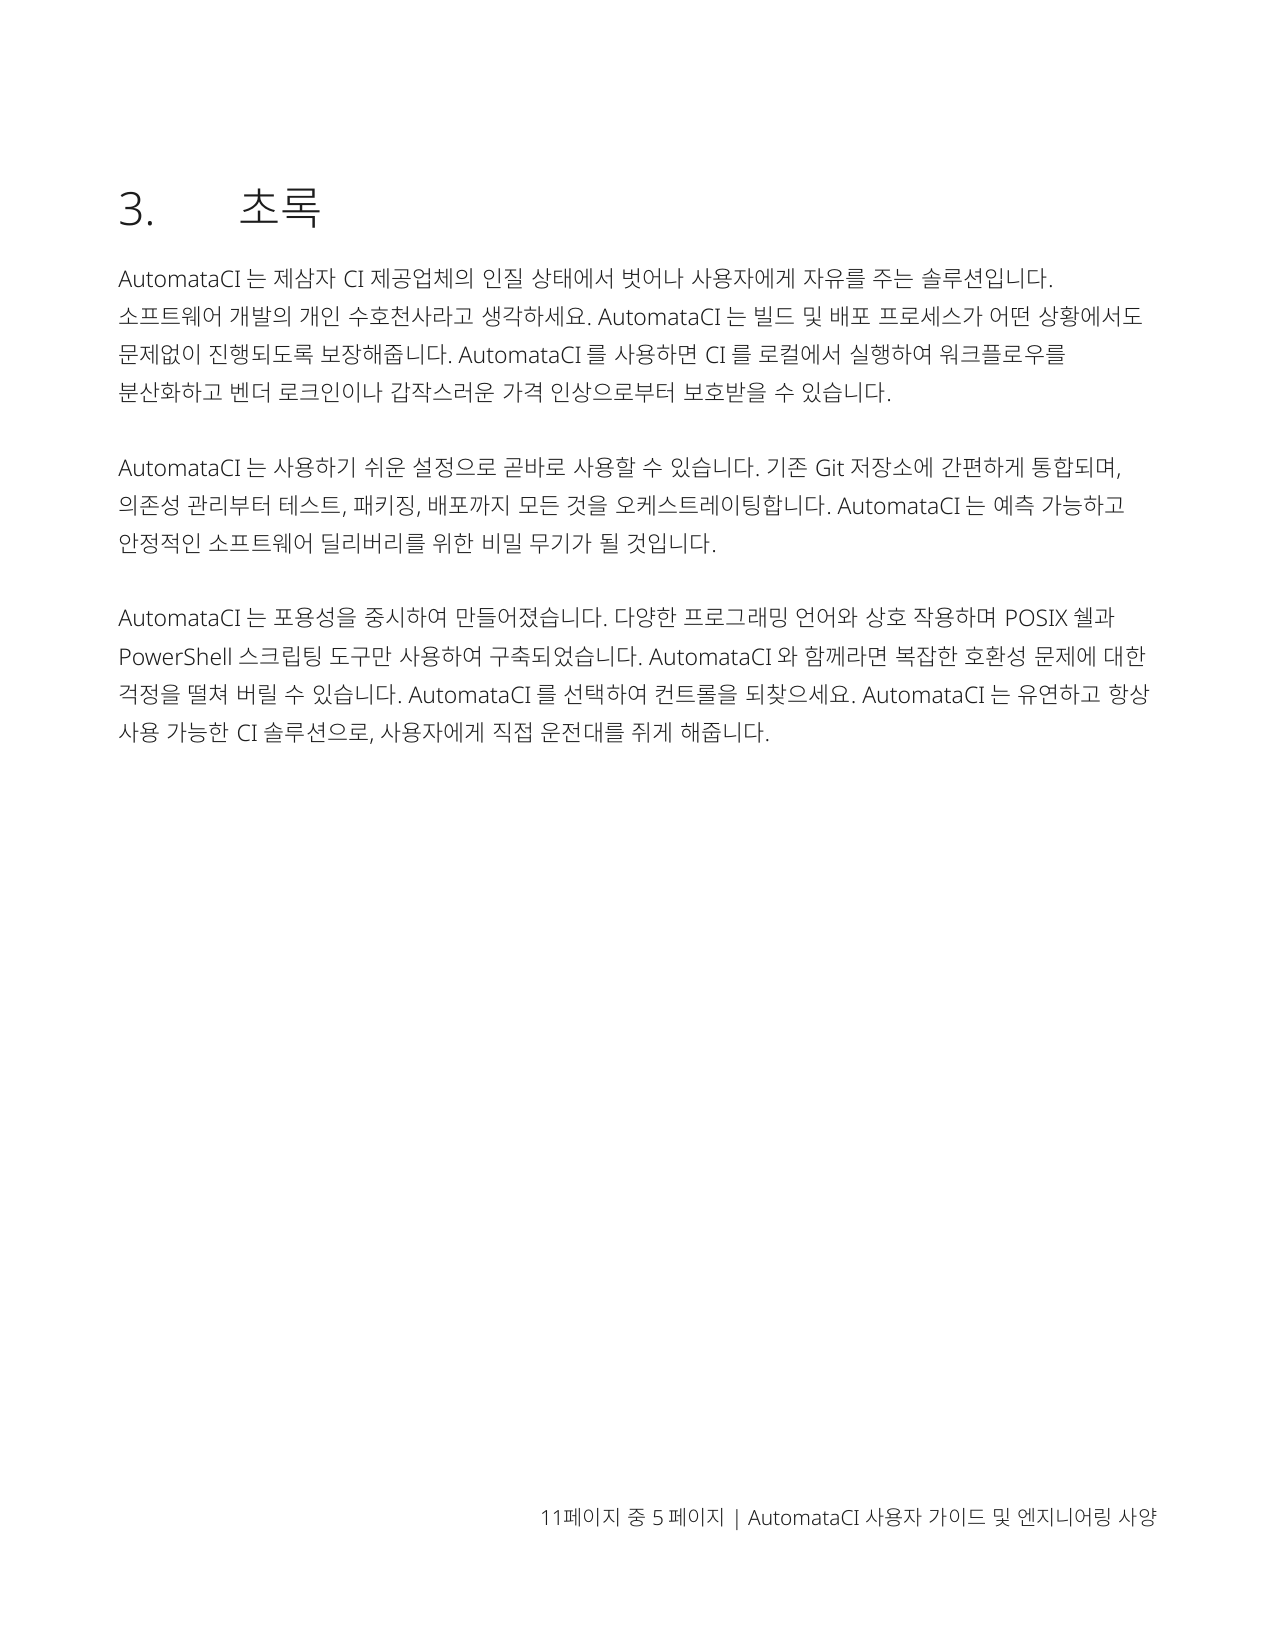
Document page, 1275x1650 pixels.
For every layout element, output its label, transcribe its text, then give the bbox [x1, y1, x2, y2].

subtitle 초록 [118, 172, 1157, 239]
text AutomataCI는 사용하기 쉬운 설정으로 곧바로 사용할 수 있습니다. 기존 Git 저장소에 간편하게 통합되며, 의존성 관리부터 테스트, 패키징, 배포까지 모든 것을 오케스트레이팅합니다. AutomataCI는 예측 가능하고 안정적인 소프트웨어 딜리버리를 위한 비밀 무기가 될 것입니다. [118, 449, 1157, 559]
text AutomataCI는 제삼자 CI 제공업체의 인질 상태에서 벗어나 사용자에게 자유를 주는 솔루션입니다. 소프트웨어 개발의 개인 수호천사라고 생각하세요. AutomataCI는 빌드 및 배포 프로세스가 어떤 상황에서도 문제없이 진행되도록 보장해줍니다. AutomataCI를 사용하면 CI를 로컬에서 실행하여 워크플로우를 분산화하고 벤더 로크인이나 갑작스러운 가격 인상으로부터 보호받을 수 있습니다. [118, 261, 1157, 408]
text AutomataCI는 포용성을 중시하여 만들어졌습니다. 다양한 프로그래밍 언어와 상호 작용하며 POSIX 쉘과 PowerShell 스크립팅 도구만 사용하여 구축되었습니다. AutomataCI와 함께라면 복잡한 호환성 문제에 대한 걱정을 떨쳐 버릴 수 있습니다. AutomataCI를 선택하여 컨트롤을 되찾으세요. AutomataCI는 유연하고 항상 사용 가능한 CI 솔루션으로, 사용자에게 직접 운전대를 쥐게 해줍니다. [118, 600, 1157, 748]
